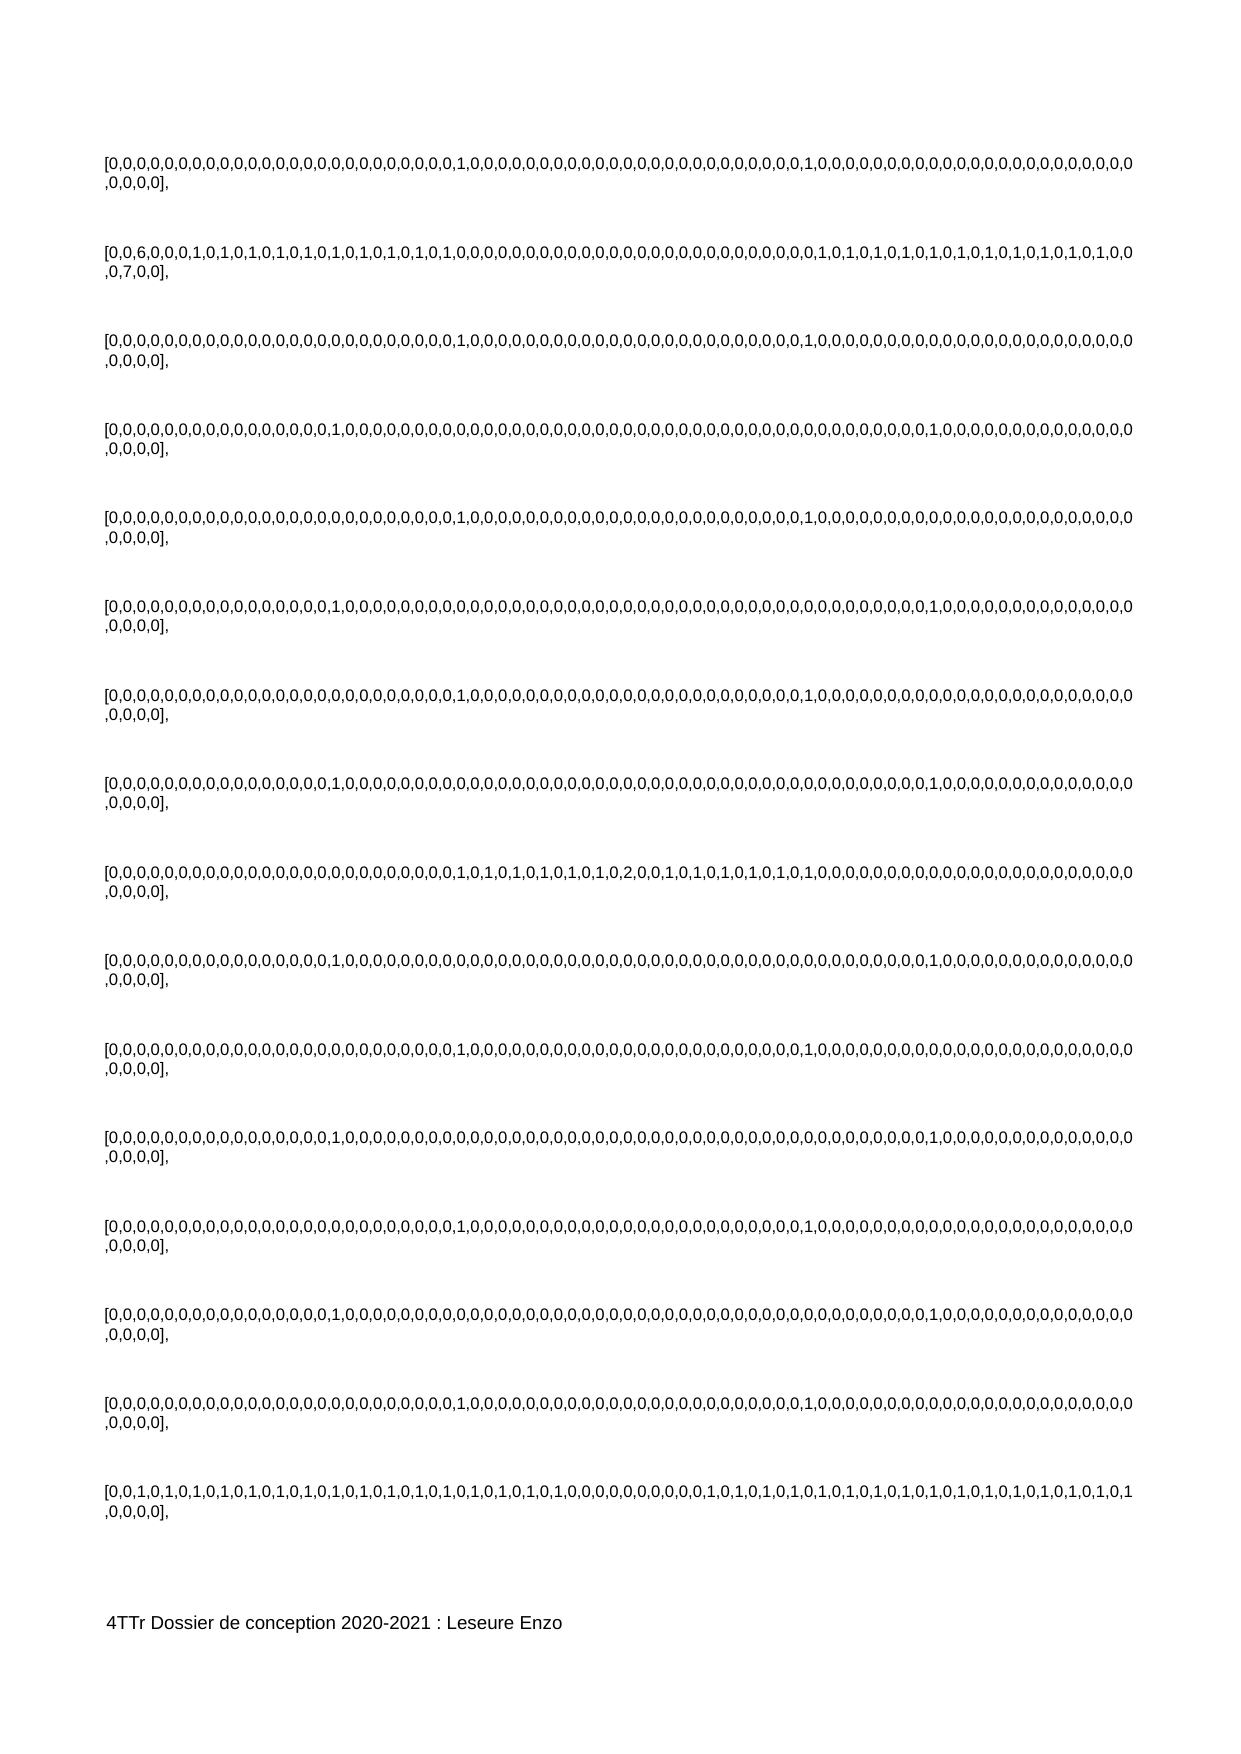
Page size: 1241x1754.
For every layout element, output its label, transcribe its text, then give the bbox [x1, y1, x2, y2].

text [0,0,0,0,0,0,0,0,0,0,0,0,0,0,0,0,0,0,0,0,0,0,0,0,0,1,0,0,0,0,0,0,0,0,0,0,0,0,0,0,0,0,0,0,0,0,0,0,0,0,1,0,0,0,0,0,0,0,0,0,0,0,0,0,0,0,0,0,0,0,0,0,0,0,0,0,0,0], [104, 470, 1134, 547]
text [104, 1532, 1134, 1571]
text [0,0,0,0,0,0,0,0,0,0,0,0,0,0,0,0,1,0,0,0,0,0,0,0,0,0,0,0,0,0,0,0,0,0,0,0,0,0,0,0,0,0,0,0,0,0,0,0,0,0,0,0,0,0,0,0,0,0,0,1,0,0,0,0,0,0,0,0,0,0,0,0,0,0,0,0,0,0], [104, 736, 1134, 812]
text [0,0,0,0,0,0,0,0,0,0,0,0,0,0,0,0,1,0,0,0,0,0,0,0,0,0,0,0,0,0,0,0,0,0,0,0,0,0,0,0,0,0,0,0,0,0,0,0,0,0,0,0,0,0,0,0,0,0,0,1,0,0,0,0,0,0,0,0,0,0,0,0,0,0,0,0,0,0], [104, 913, 1134, 989]
text [0,0,0,0,0,0,0,0,0,0,0,0,0,0,0,0,0,0,0,0,0,0,0,0,0,1,0,0,0,0,0,0,0,0,0,0,0,0,0,0,0,0,0,0,0,0,0,0,0,0,1,0,0,0,0,0,0,0,0,0,0,0,0,0,0,0,0,0,0,0,0,0,0,0,0,0,0,0], [104, 293, 1134, 369]
text [0,0,6,0,0,0,1,0,1,0,1,0,1,0,1,0,1,0,1,0,1,0,1,0,1,0,0,0,0,0,0,0,0,0,0,0,0,0,0,0,0,0,0,0,0,0,0,0,0,0,0,1,0,1,0,1,0,1,0,1,0,1,0,1,0,1,0,1,0,1,0,1,0,0,0,7,0,0], [104, 204, 1134, 281]
text [0,0,0,0,0,0,0,0,0,0,0,0,0,0,0,0,0,0,0,0,0,0,0,0,0,1,0,0,0,0,0,0,0,0,0,0,0,0,0,0,0,0,0,0,0,0,0,0,0,0,1,0,0,0,0,0,0,0,0,0,0,0,0,0,0,0,0,0,0,0,0,0,0,0,0,0,0,0], [104, 154, 1134, 192]
text [0,0,0,0,0,0,0,0,0,0,0,0,0,0,0,0,0,0,0,0,0,0,0,0,0,1,0,0,0,0,0,0,0,0,0,0,0,0,0,0,0,0,0,0,0,0,0,0,0,0,1,0,0,0,0,0,0,0,0,0,0,0,0,0,0,0,0,0,0,0,0,0,0,0,0,0,0,0], [104, 1355, 1134, 1432]
text [0,0,1,0,1,0,1,0,1,0,1,0,1,0,1,0,1,0,1,0,1,0,1,0,1,0,1,0,1,0,1,0,1,0,0,0,0,0,0,0,0,0,0,1,0,1,0,1,0,1,0,1,0,1,0,1,0,1,0,1,0,1,0,1,0,1,0,1,0,1,0,1,0,1,0,0,0,0], [104, 1444, 1134, 1521]
text [0,0,0,0,0,0,0,0,0,0,0,0,0,0,0,0,0,0,0,0,0,0,0,0,0,1,0,0,0,0,0,0,0,0,0,0,0,0,0,0,0,0,0,0,0,0,0,0,0,0,1,0,0,0,0,0,0,0,0,0,0,0,0,0,0,0,0,0,0,0,0,0,0,0,0,0,0,0], [104, 1001, 1134, 1078]
text [0,0,0,0,0,0,0,0,0,0,0,0,0,0,0,0,0,0,0,0,0,0,0,0,0,1,0,0,0,0,0,0,0,0,0,0,0,0,0,0,0,0,0,0,0,0,0,0,0,0,1,0,0,0,0,0,0,0,0,0,0,0,0,0,0,0,0,0,0,0,0,0,0,0,0,0,0,0], [104, 647, 1134, 724]
text [0,0,0,0,0,0,0,0,0,0,0,0,0,0,0,0,1,0,0,0,0,0,0,0,0,0,0,0,0,0,0,0,0,0,0,0,0,0,0,0,0,0,0,0,0,0,0,0,0,0,0,0,0,0,0,0,0,0,0,1,0,0,0,0,0,0,0,0,0,0,0,0,0,0,0,0,0,0], [104, 558, 1134, 635]
text [0,0,0,0,0,0,0,0,0,0,0,0,0,0,0,0,1,0,0,0,0,0,0,0,0,0,0,0,0,0,0,0,0,0,0,0,0,0,0,0,0,0,0,0,0,0,0,0,0,0,0,0,0,0,0,0,0,0,0,1,0,0,0,0,0,0,0,0,0,0,0,0,0,0,0,0,0,0], [104, 1090, 1134, 1166]
text [0,0,0,0,0,0,0,0,0,0,0,0,0,0,0,0,1,0,0,0,0,0,0,0,0,0,0,0,0,0,0,0,0,0,0,0,0,0,0,0,0,0,0,0,0,0,0,0,0,0,0,0,0,0,0,0,0,0,0,1,0,0,0,0,0,0,0,0,0,0,0,0,0,0,0,0,0,0], [104, 1267, 1134, 1343]
text [0,0,0,0,0,0,0,0,0,0,0,0,0,0,0,0,0,0,0,0,0,0,0,0,0,1,0,0,0,0,0,0,0,0,0,0,0,0,0,0,0,0,0,0,0,0,0,0,0,0,1,0,0,0,0,0,0,0,0,0,0,0,0,0,0,0,0,0,0,0,0,0,0,0,0,0,0,0], [104, 1178, 1134, 1255]
text [0,0,0,0,0,0,0,0,0,0,0,0,0,0,0,0,1,0,0,0,0,0,0,0,0,0,0,0,0,0,0,0,0,0,0,0,0,0,0,0,0,0,0,0,0,0,0,0,0,0,0,0,0,0,0,0,0,0,0,1,0,0,0,0,0,0,0,0,0,0,0,0,0,0,0,0,0,0], [104, 381, 1134, 458]
text [0,0,0,0,0,0,0,0,0,0,0,0,0,0,0,0,0,0,0,0,0,0,0,0,0,1,0,1,0,1,0,1,0,1,0,1,0,2,0,0,1,0,1,0,1,0,1,0,1,0,1,0,0,0,0,0,0,0,0,0,0,0,0,0,0,0,0,0,0,0,0,0,0,0,0,0,0,0], [104, 824, 1134, 901]
